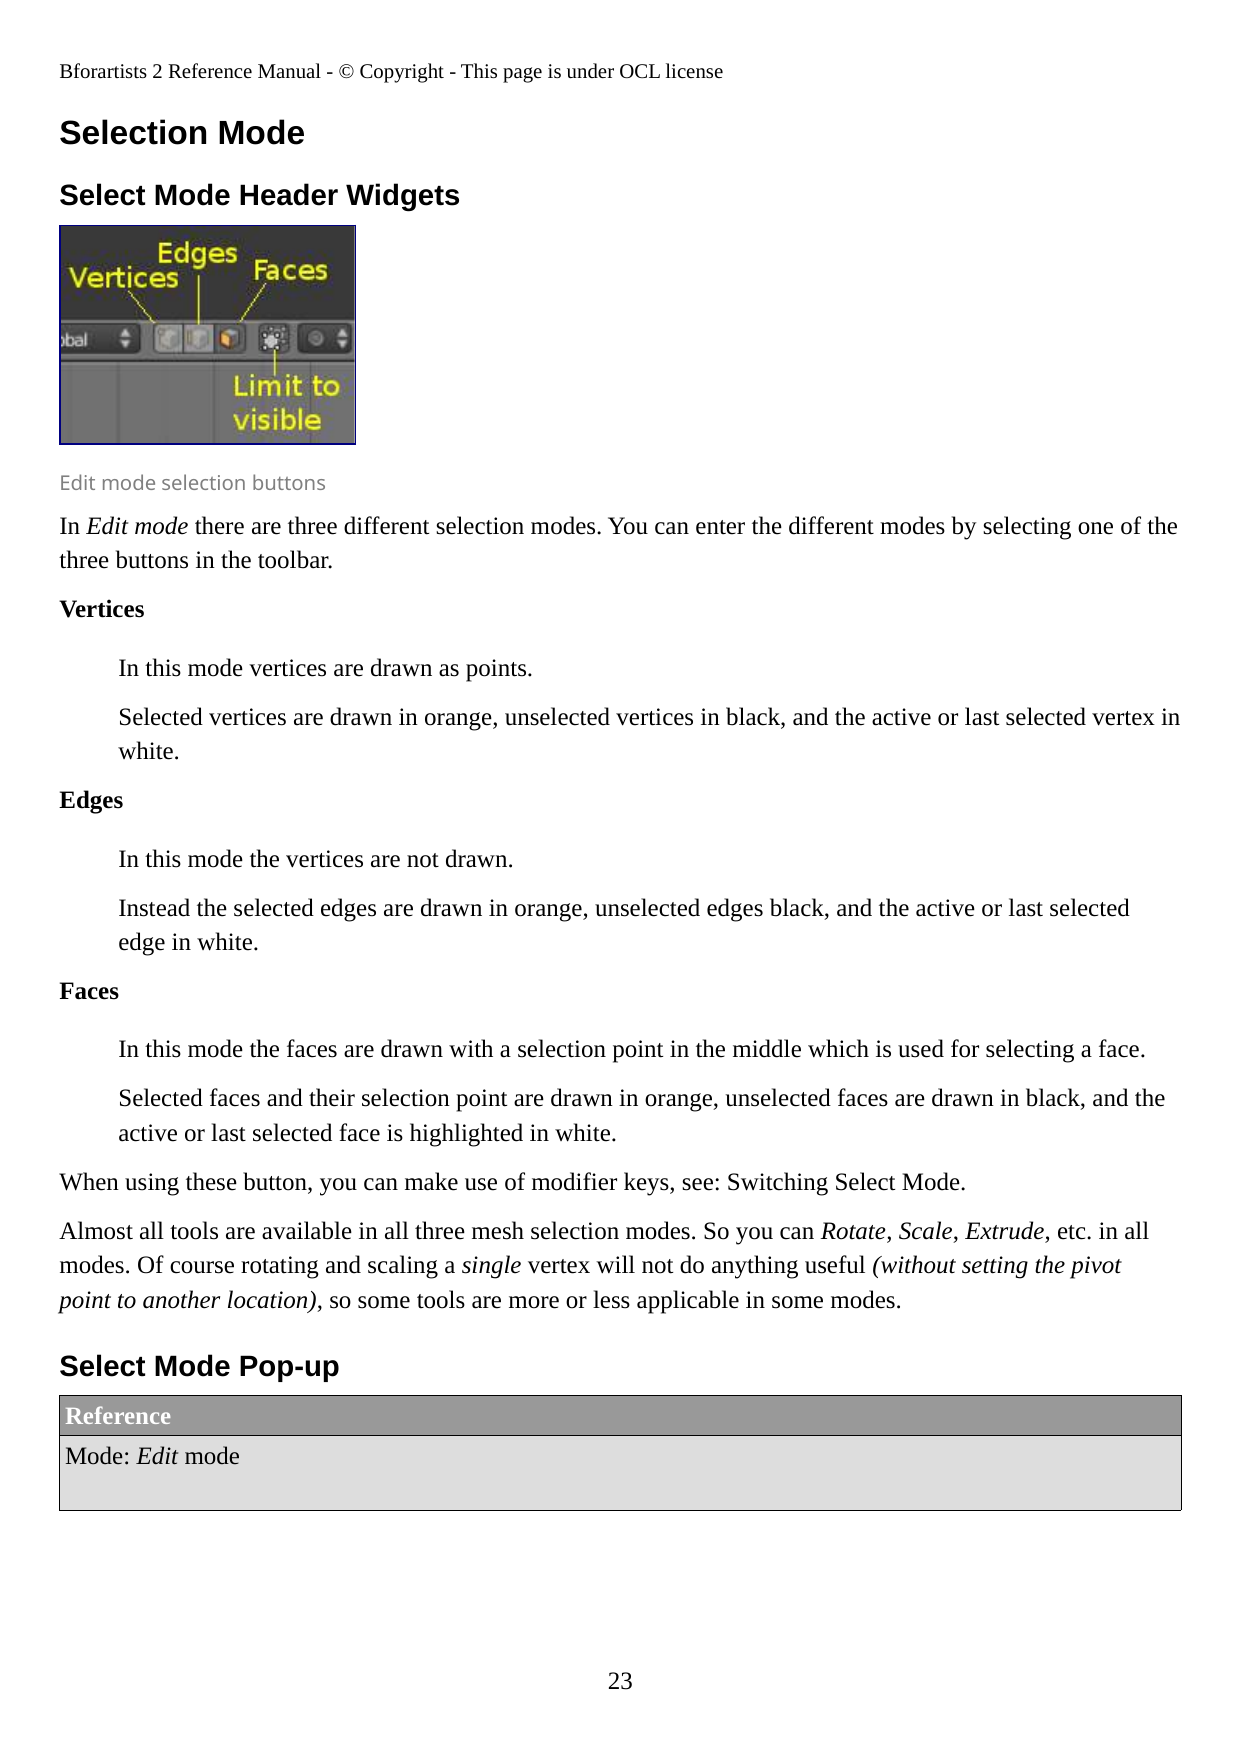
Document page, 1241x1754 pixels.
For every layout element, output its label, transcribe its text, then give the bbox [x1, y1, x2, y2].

text In this mode the faces are drawn with a selection point in the middle which is used for selecting a face. [118, 1034, 1181, 1063]
text Instead the selected edges are drawn in orange, unselected edges black, and the active or last selected edge in white. [118, 893, 1181, 956]
subtitle Selection Mode [59, 113, 1181, 151]
subtitle Select Mode Pop-up [59, 1349, 1181, 1382]
text Selected faces and their selection point are drawn in orange, unselected faces are drawn in black, and the active or last selected face is highlighted in white. [118, 1083, 1181, 1147]
text In Edit mode there are three different selection modes. You can enter the different modes by selecting one of the three buttons in the toolbar. [59, 511, 1181, 574]
text In this mode vertices are drawn as points. [118, 653, 1181, 682]
subtitle Select Mode Header Widgets [59, 178, 1181, 212]
subtitle Edges [59, 785, 1181, 814]
text Almost all tools are available in all three mesh selection modes. So you can Rotate, Scale, Extrude, etc. in all modes. Of course rotating and scaling a single vertex will not do anything useful (without setting the pivot point to another location), so some tools are more or less applicable in some modes. [59, 1216, 1181, 1314]
text In this mode the vertices are not drawn. [118, 844, 1181, 872]
picture [61, 226, 355, 443]
table_cell Mode: Edit mode [60, 1436, 1181, 1510]
text Edit mode selection buttons [59, 465, 1181, 496]
subtitle Faces [59, 976, 1181, 1005]
subtitle Vertices [59, 594, 1181, 623]
text When using these button, you can make use of modifier keys, see: Switching Select Mode. [59, 1167, 1181, 1196]
text Selected vertices are drawn in orange, unselected vertices in black, and the active or last selected vertex in white. [118, 702, 1181, 765]
table_header Reference [60, 1396, 1181, 1435]
